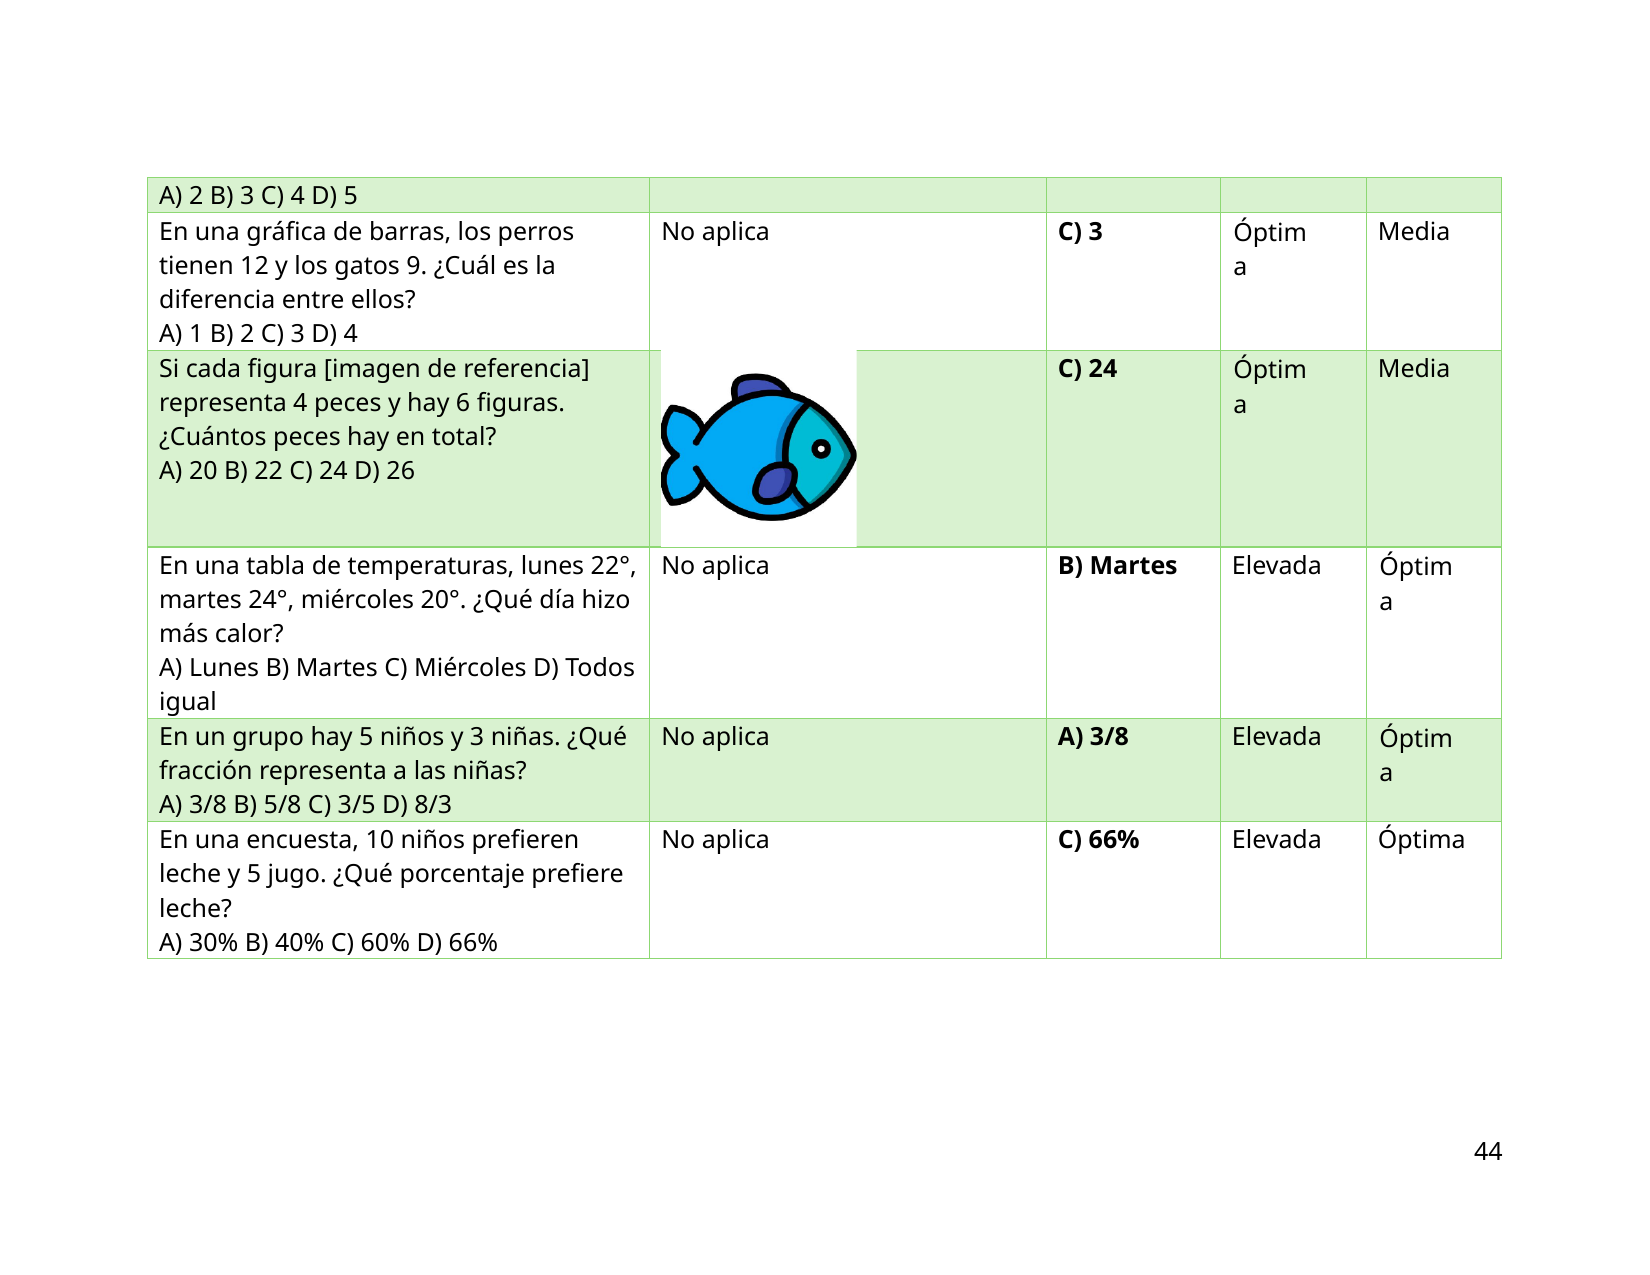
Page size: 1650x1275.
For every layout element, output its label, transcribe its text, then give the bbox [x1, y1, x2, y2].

table_cell C) 66% [1047, 822, 1220, 958]
table_cell [1047, 178, 1220, 212]
table_cell Si cada figura [imagen de referencia] representa 4 peces y hay 6 figuras. ¿Cuántos peces hay en total? A) 20 B) 22 C) 24 D) 26 [148, 351, 649, 546]
picture [661, 350, 857, 547]
table_cell En un grupo hay 5 niños y 3 niñas. ¿Qué fracción representa a las niñas? A) 3/8 B) 5/8 C) 3/5 D) 8/3 [148, 719, 649, 821]
table_cell [650, 178, 1046, 212]
table_cell No aplica [650, 213, 1046, 349]
table_cell En una tabla de temperaturas, lunes 22°, martes 24°, miércoles 20°. ¿Qué día hizo más calor? A) Lunes B) Martes C) Miércoles D) Todos igual [148, 548, 649, 718]
table_cell Elevada [1221, 822, 1366, 958]
table_cell En una gráfica de barras, los perros tienen 12 y los gatos 9. ¿Cuál es la diferencia entre ellos? A) 1 B) 2 C) 3 D) 4 [148, 213, 649, 349]
table_cell Media [1367, 213, 1501, 349]
table_cell [1367, 719, 1501, 821]
table_cell Elevada [1221, 548, 1366, 718]
table_cell [1221, 178, 1366, 212]
table_header Óptima [1232, 213, 1322, 284]
table_cell C) 3 [1047, 213, 1220, 349]
table_cell Óptima [1367, 822, 1501, 958]
table_cell B) Martes [1047, 548, 1220, 718]
table_header Óptima [1378, 719, 1468, 790]
table_cell No aplica [650, 548, 1046, 718]
table_cell [1367, 548, 1501, 718]
table_cell Elevada [1221, 719, 1366, 821]
table_header Óptima [1378, 548, 1468, 619]
table_cell [857, 351, 1046, 546]
table_cell En una encuesta, 10 niños prefieren leche y 5 jugo. ¿Qué porcentaje prefiere leche? A) 30% B) 40% C) 60% D) 66% [148, 822, 649, 958]
table_cell No aplica [650, 719, 1046, 821]
table_header Óptima [1232, 351, 1322, 422]
table_cell [1221, 351, 1366, 546]
table_cell No aplica [650, 822, 1046, 958]
table_cell A) 3/8 [1047, 719, 1220, 821]
table_cell C) 24 [1047, 351, 1220, 546]
table_cell [650, 351, 661, 546]
table_cell A) 2 B) 3 C) 4 D) 5 [148, 178, 649, 212]
table_cell Media [1367, 351, 1501, 546]
table_cell [1367, 178, 1501, 212]
table_cell [1221, 213, 1366, 349]
